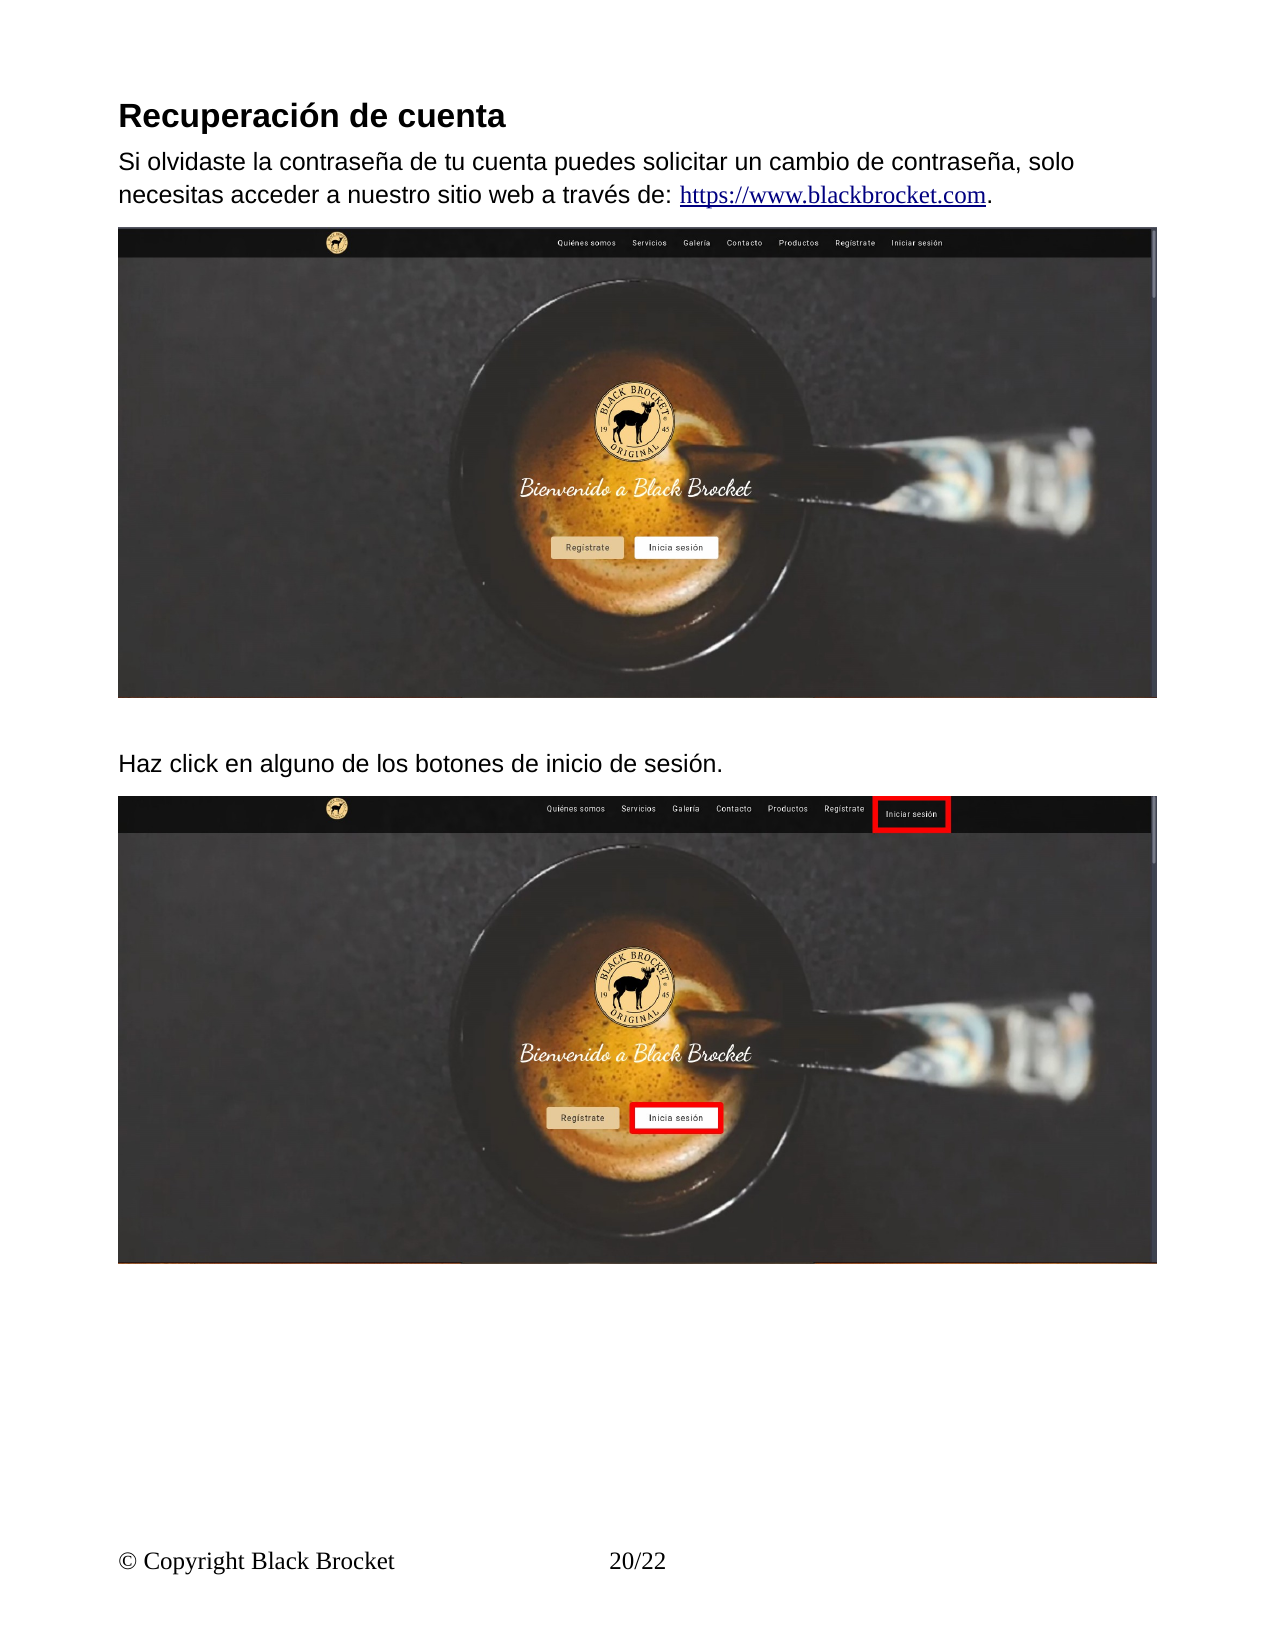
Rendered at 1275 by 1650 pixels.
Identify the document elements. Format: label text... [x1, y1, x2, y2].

text Si olvidaste la contraseña de tu cuenta puedes solicitar un cambio de contraseña, solo necesitas acceder a nuestro sitio web a través de: https://www.blackbrocket.com. [118, 147, 1157, 209]
picture [118, 227, 1157, 698]
picture [118, 796, 1157, 1264]
text Haz click en alguno de los botones de inicio de sesión. [118, 749, 1157, 778]
subtitle Recuperación de cuenta [118, 96, 1157, 134]
